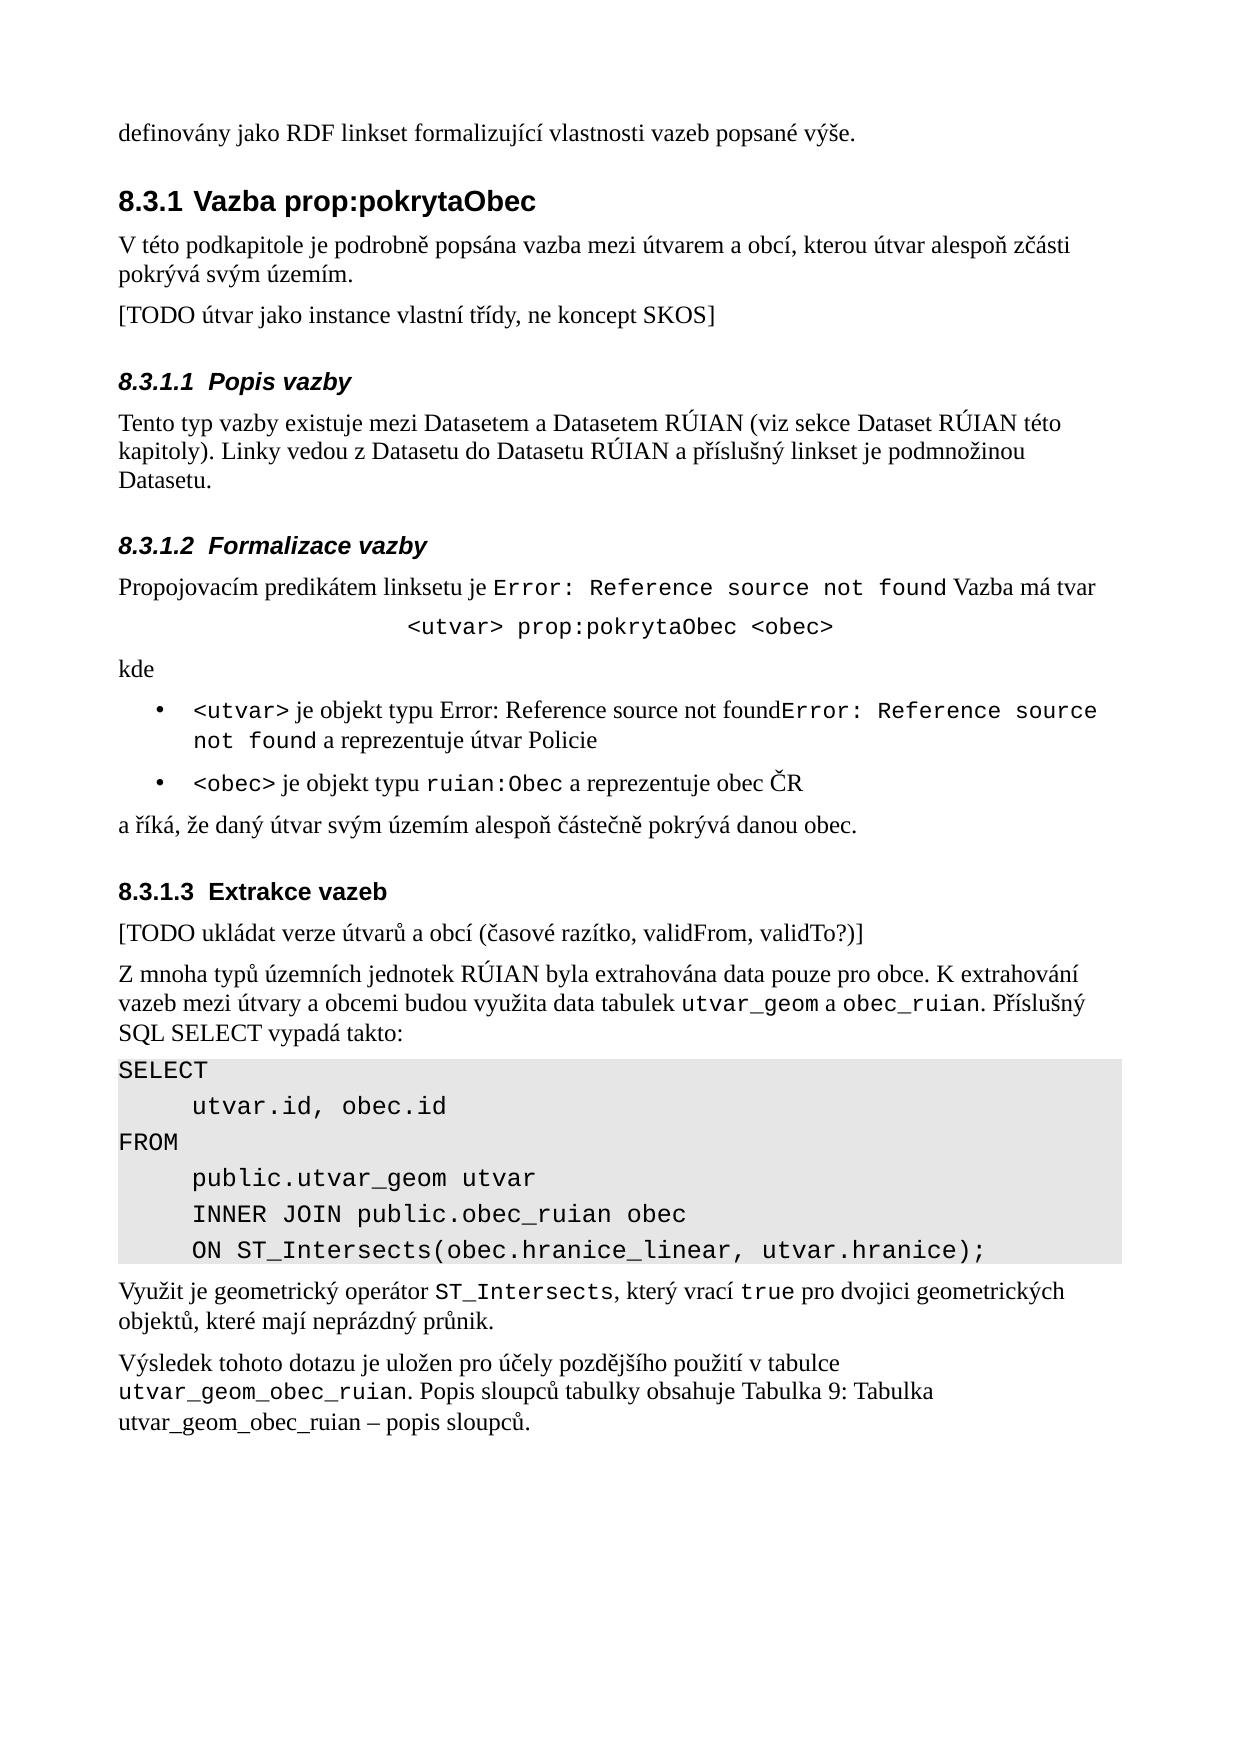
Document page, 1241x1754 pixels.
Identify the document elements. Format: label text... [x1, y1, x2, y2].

text kde [118, 654, 1122, 682]
text a říká, že daný útvar svým územím alespoň částečně pokrývá danou obec. [118, 811, 1122, 839]
text [TODO ukládat verze útvarů a obcí (časové razítko, validFrom, validTo?)] [118, 918, 1122, 947]
text FROM [118, 1132, 1122, 1155]
text public.utvar_geom utvar [118, 1168, 1122, 1191]
text ON ST_Intersects(obec.hranice_linear, utvar.hranice); [118, 1240, 1122, 1264]
text Z mnoha typů územních jednotek RÚIAN byla extrahována data pouze pro obce. K extrahování vazeb mezi útvary a obcemi budou využita data tabulek utvar_geom a obec_ruian. Příslušný SQL SELECT vypadá takto: [118, 959, 1122, 1047]
subtitle Formalizace vazby [118, 531, 1122, 560]
subtitle Popis vazby [118, 367, 1122, 395]
text Využit je geometrický operátor ST_Intersects, který vrací true pro dvojici geometrických objektů, které mají neprázdný průnik. [118, 1276, 1122, 1335]
text [TODO útvar jako instance vlastní třídy, ne koncept SKOS] [118, 300, 1122, 329]
text Propojovacím predikátem linksetu je Chyba: zdroj odkazu nenalezen Vazba má tvar [118, 572, 1122, 603]
subtitle Extrakce vazeb [118, 877, 1122, 905]
list <obec> je objekt typu ruian:Obec a reprezentuje obec ČR [156, 768, 1122, 798]
text SELECT [118, 1059, 1122, 1083]
text <utvar> prop:pokrytaObec <obec> [118, 615, 1122, 641]
text definovány jako RDF linkset formalizující vlastnosti vazeb popsané výše. [118, 118, 1122, 147]
list <utvar> je objekt typu Chyba: zdroj odkazu nenalezenChyba: zdroj odkazu nenalezen a reprezentuje útvar Policie [156, 695, 1122, 755]
text V této podkapitole je podrobně popsána vazba mezi útvarem a obcí, kterou útvar alespoň zčásti pokrývá svým územím. [118, 230, 1122, 288]
text Výsledek tohoto dotazu je uložen pro účely pozdějšího použití v tabulce utvar_geom_obec_ruian. Popis sloupců tabulky obsahuje Tabulka 9: Tabulka utvar_geom_obec_ruian – popis sloupců. [118, 1348, 1122, 1435]
text INNER JOIN public.obec_ruian obec [118, 1204, 1122, 1227]
text utvar.id, obec.id [118, 1095, 1122, 1119]
text Tento typ vazby existuje mezi Datasetem a Datasetem RÚIAN (viz sekce Dataset RÚIAN této kapitoly). Linky vedou z Datasetu do Datasetu RÚIAN a příslušný linkset je podmnožinou Datasetu. [118, 408, 1122, 494]
subtitle Vazba prop:pokrytaObec [118, 184, 1122, 218]
